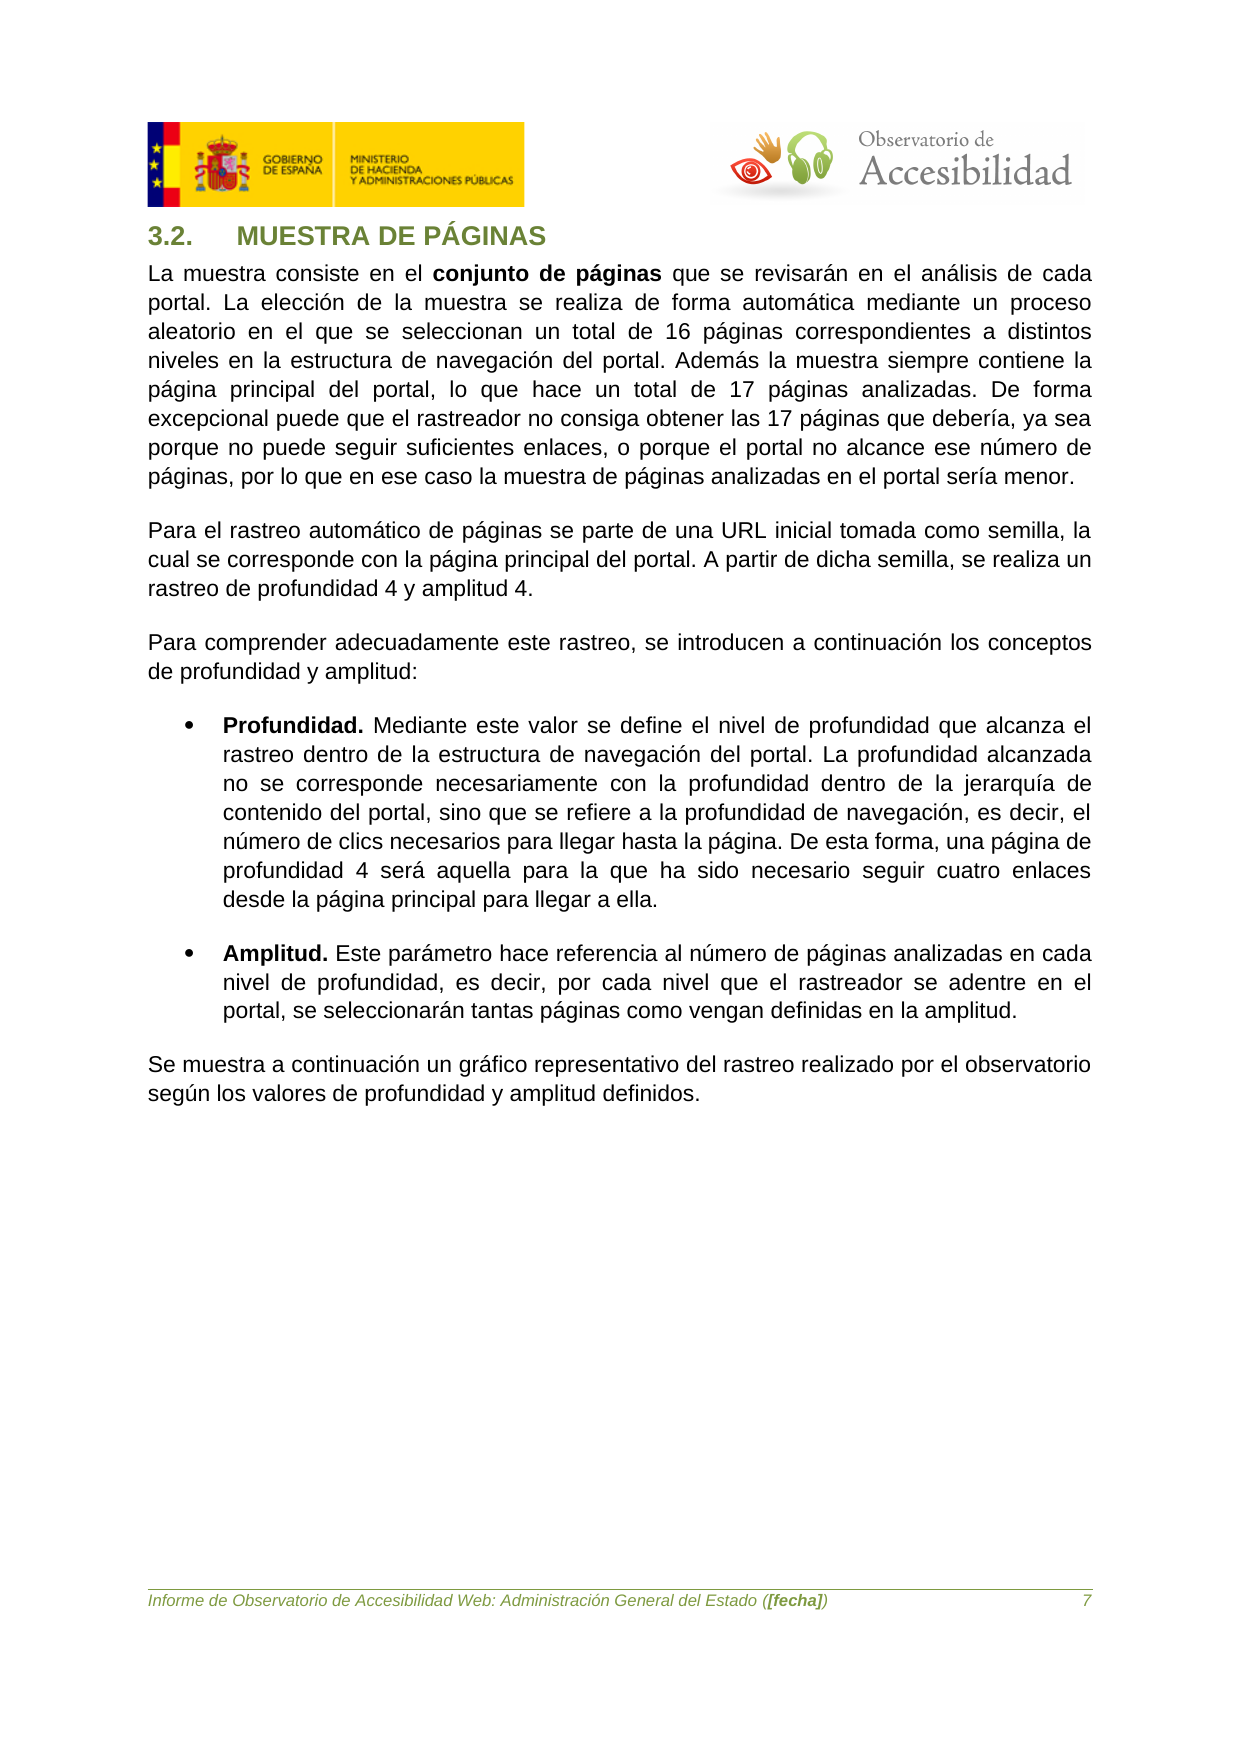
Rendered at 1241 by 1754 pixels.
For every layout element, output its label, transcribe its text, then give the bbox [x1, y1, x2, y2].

text Para el rastreo automático de páginas se parte de una URL inicial tomada como semilla, la cual se corresponde con la página principal del portal. A partir de dicha semilla, se realiza un rastreo de profundidad 4 y amplitud 4. [148, 517, 1092, 601]
picture [147, 122, 525, 207]
text Para comprender adecuadamente este rastreo, se introducen a continuación los conceptos de profundidad y amplitud: [148, 629, 1092, 684]
list Amplitud. Este parámetro hace referencia al número de páginas analizadas en cada nivel de profundidad, es decir, por cada nivel que el rastreador se adentre en el portal, se seleccionarán tantas páginas como vengan definidas en la amplitud. [185, 939, 1092, 1024]
picture [710, 122, 1086, 205]
text Se muestra a continuación un gráfico representativo del rastreo realizado por el observatorio según los valores de profundidad y amplitud definidos. [148, 1051, 1092, 1107]
list Muestra de Páginas [148, 220, 1092, 251]
text La muestra consiste en el conjunto de páginas que se revisarán en el análisis de cada portal. La elección de la muestra se realiza de forma automática mediante un proceso aleatorio en el que se seleccionan un total de 16 páginas correspondientes a distintos niveles en la estructura de navegación del portal. Además la muestra siempre contiene la página principal del portal, lo que hace un total de 17 páginas analizadas. De forma excepcional puede que el rastreador no consiga obtener las 17 páginas que debería, ya sea porque no puede seguir suficientes enlaces, o porque el portal no alcance ese número de páginas, por lo que en ese caso la muestra de páginas analizadas en el portal sería menor. [148, 260, 1092, 489]
list Profundidad. Mediante este valor se define el nivel de profundidad que alcanza el rastreo dentro de la estructura de navegación del portal. La profundidad alcanzada no se corresponde necesariamente con la profundidad dentro de la jerarquía de contenido del portal, sino que se refiere a la profundidad de navegación, es decir, el número de clics necesarios para llegar hasta la página. De esta forma, una página de profundidad 4 será aquella para la que ha sido necesario seguir cuatro enlaces desde la página principal para llegar a ella. [185, 712, 1092, 912]
